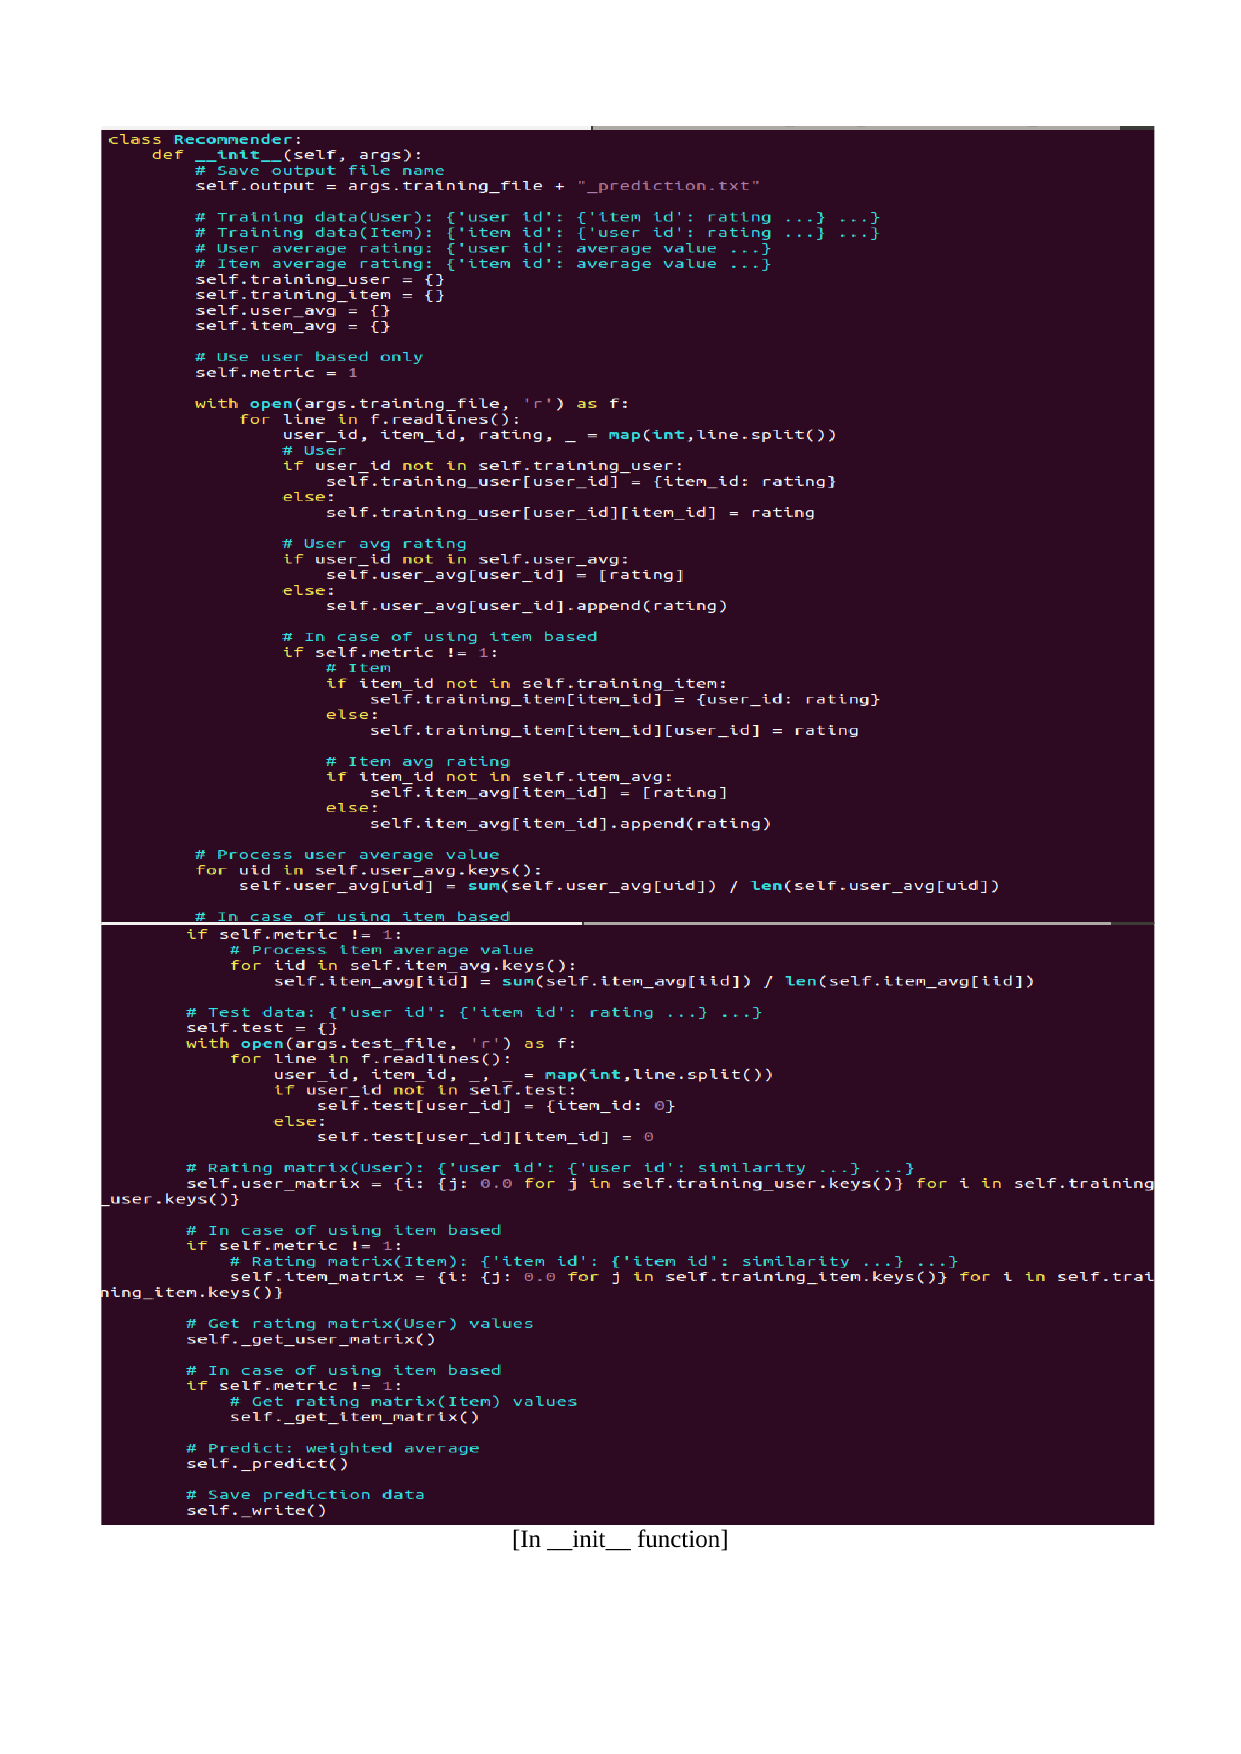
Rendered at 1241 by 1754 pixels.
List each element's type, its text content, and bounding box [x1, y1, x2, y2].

text [In __init__ function] [118, 118, 1122, 1553]
picture [1105, 126, 1155, 1525]
